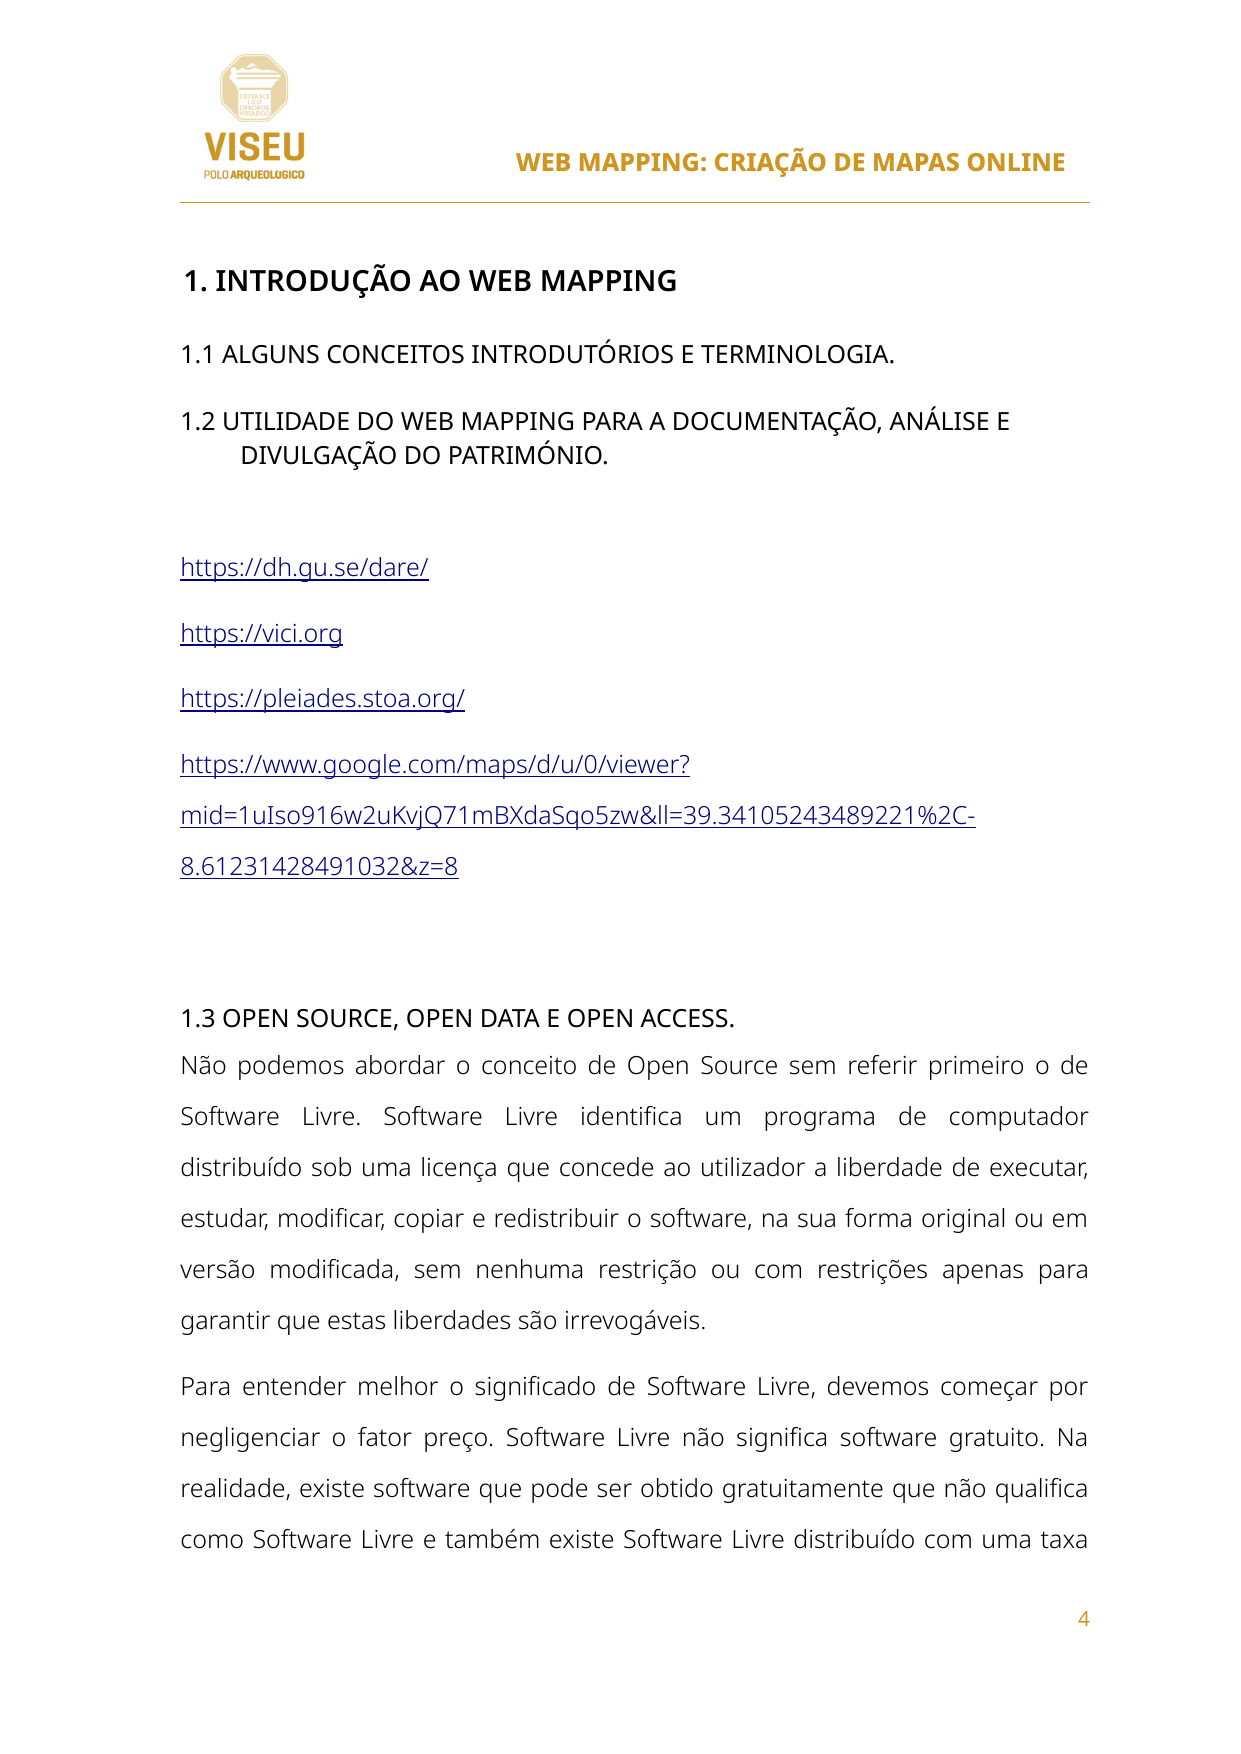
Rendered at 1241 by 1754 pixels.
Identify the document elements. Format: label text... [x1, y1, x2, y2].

text https://vici.org [180, 616, 1090, 649]
subtitle 1.1 Alguns conceitos introdutórios e terminologia. [180, 336, 1090, 370]
text https://dh.gu.se/dare/ [180, 550, 1090, 584]
text https://www.google.com/maps/d/u/0/viewer?mid=1uIso916w2uKvjQ71mBXdaSqo5zw&ll=39.34105243489221%2C-8.61231428491032&z=8 [180, 747, 1090, 883]
subtitle 1.2 Utilidade do Web Mapping para a documentação, análise e divulgação do património. [180, 404, 1090, 472]
text Para entender melhor o significado de Software Livre, devemos começar por negligenciar o fator preço. Software Livre não significa software gratuito. Na realidade, existe software que pode ser obtido gratuitamente que não qualifica como Software Livre e também existe Software Livre distribuído com uma taxa [180, 1368, 1090, 1556]
subtitle 1.3 Open Source, Open Data e Open Access. [180, 1001, 1090, 1035]
text https://pleiades.stoa.org/ [180, 681, 1090, 715]
text Não podemos abordar o conceito de Open Source sem referir primeiro o de Software Livre. Software Livre identifica um programa de computador distribuído sob uma licença que concede ao utilizador a liberdade de executar, estudar, modificar, copiar e redistribuir o software, na sua forma original ou em versão modificada, sem nenhuma restrição ou com restrições apenas para garantir que estas liberdades são irrevogáveis. [180, 1047, 1090, 1337]
subtitle 1. Introdução ao Web Mapping [180, 257, 1090, 303]
